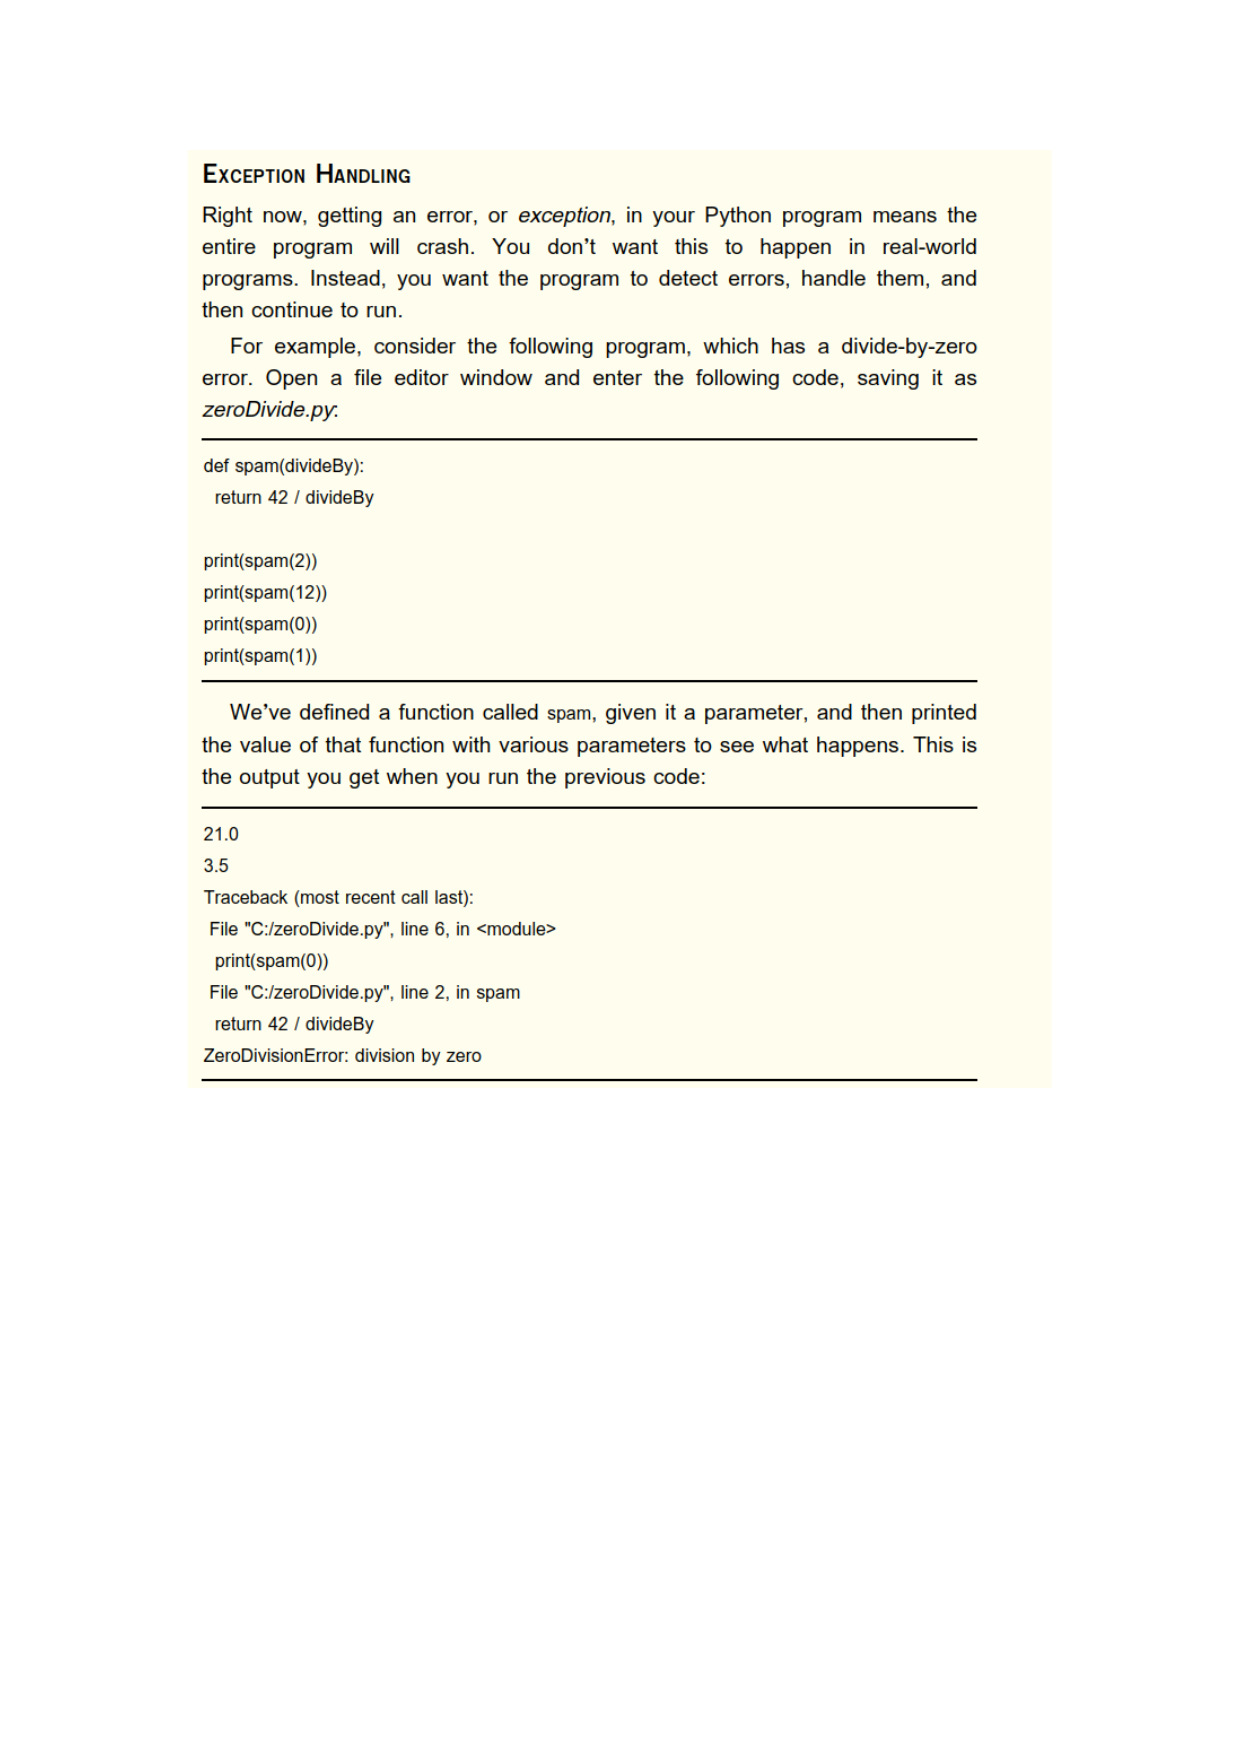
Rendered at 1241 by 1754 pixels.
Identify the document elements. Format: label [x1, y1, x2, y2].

picture [187, 150, 1052, 1088]
